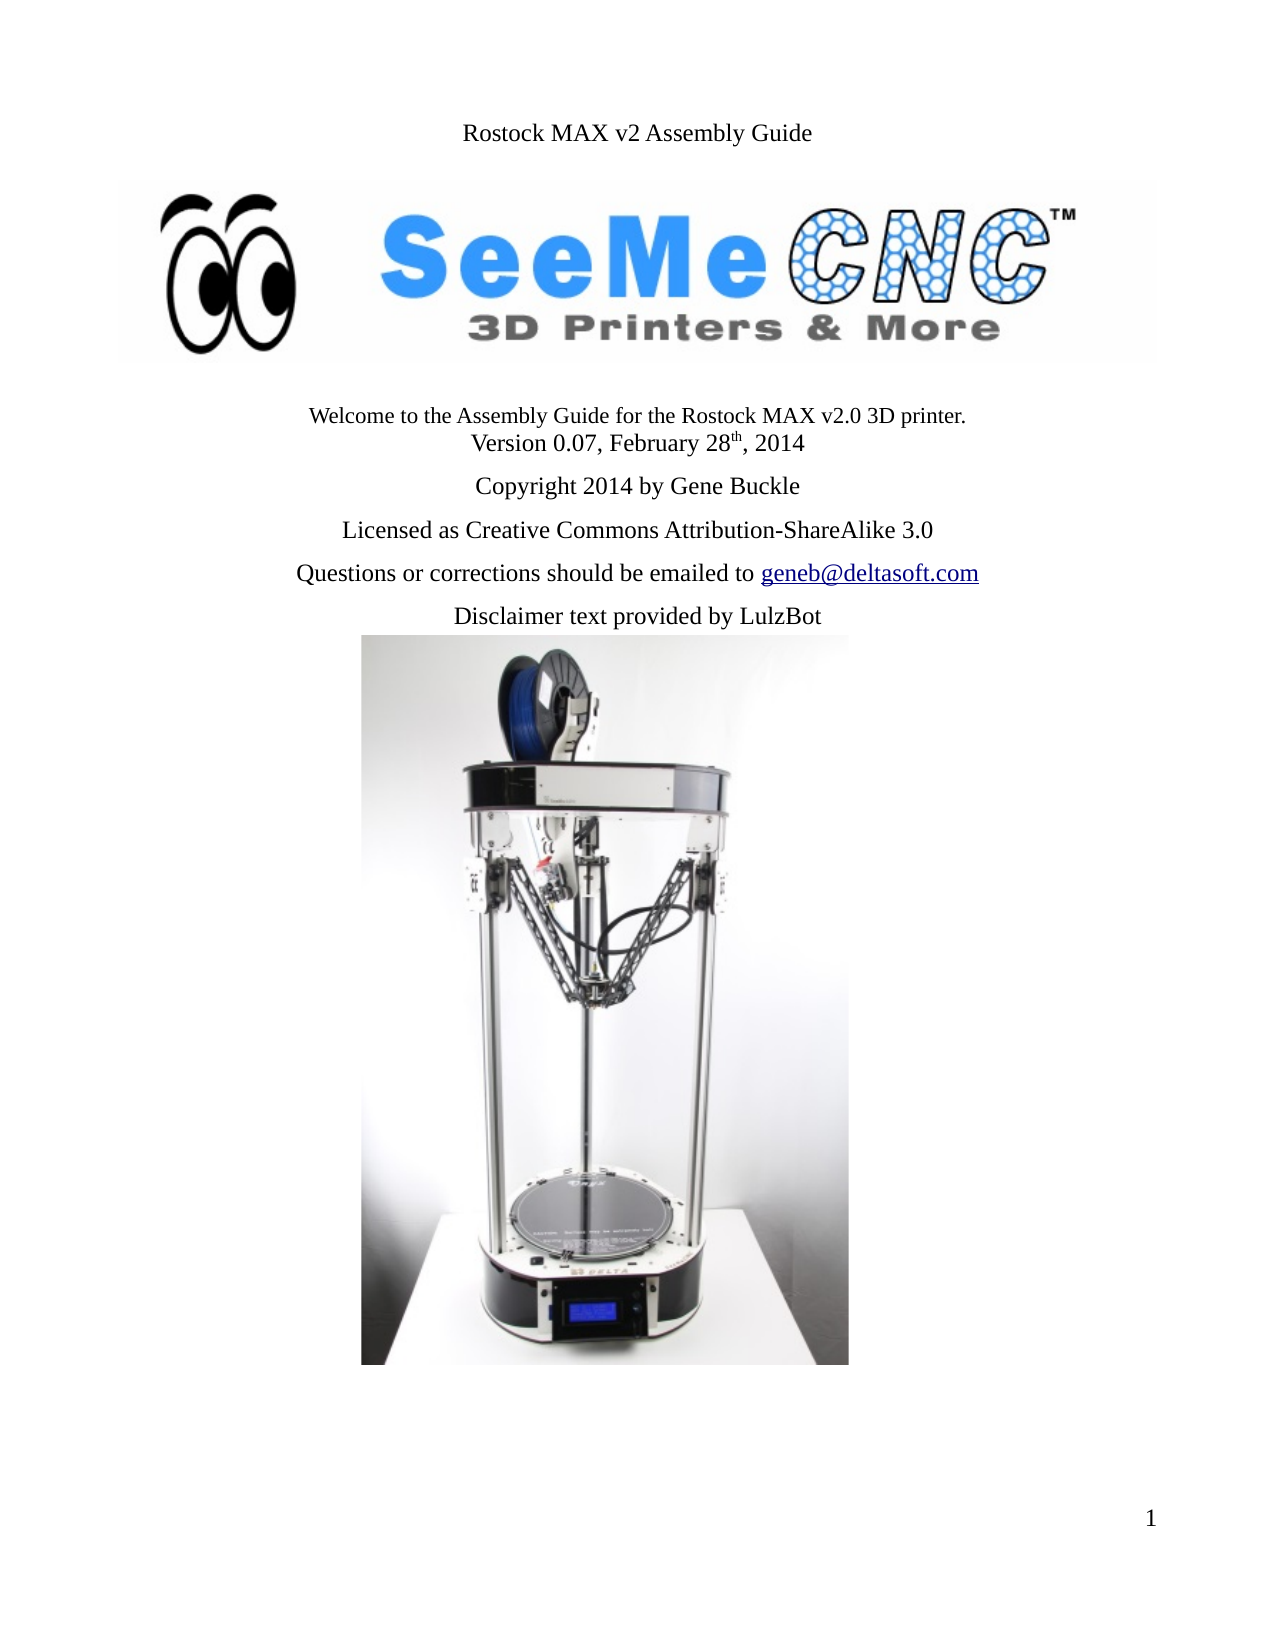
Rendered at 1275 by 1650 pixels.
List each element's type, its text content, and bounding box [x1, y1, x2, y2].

text Licensed as Creative Commons Attribution-ShareAlike 3.0 [118, 515, 1157, 543]
text Version 0.07, February 28th, 2014 [118, 428, 1157, 457]
text Questions or corrections should be emailed to geneb@deltasoft.com [118, 558, 1157, 587]
text Disclaimer text provided by LulzBot [118, 601, 1157, 630]
text Welcome to the Assembly Guide for the Rostock MAX v2.0 3D printer. [118, 402, 1157, 428]
picture [118, 180, 1157, 363]
text Copyright 2014 by Gene Buckle [118, 471, 1157, 500]
picture [361, 635, 849, 1365]
